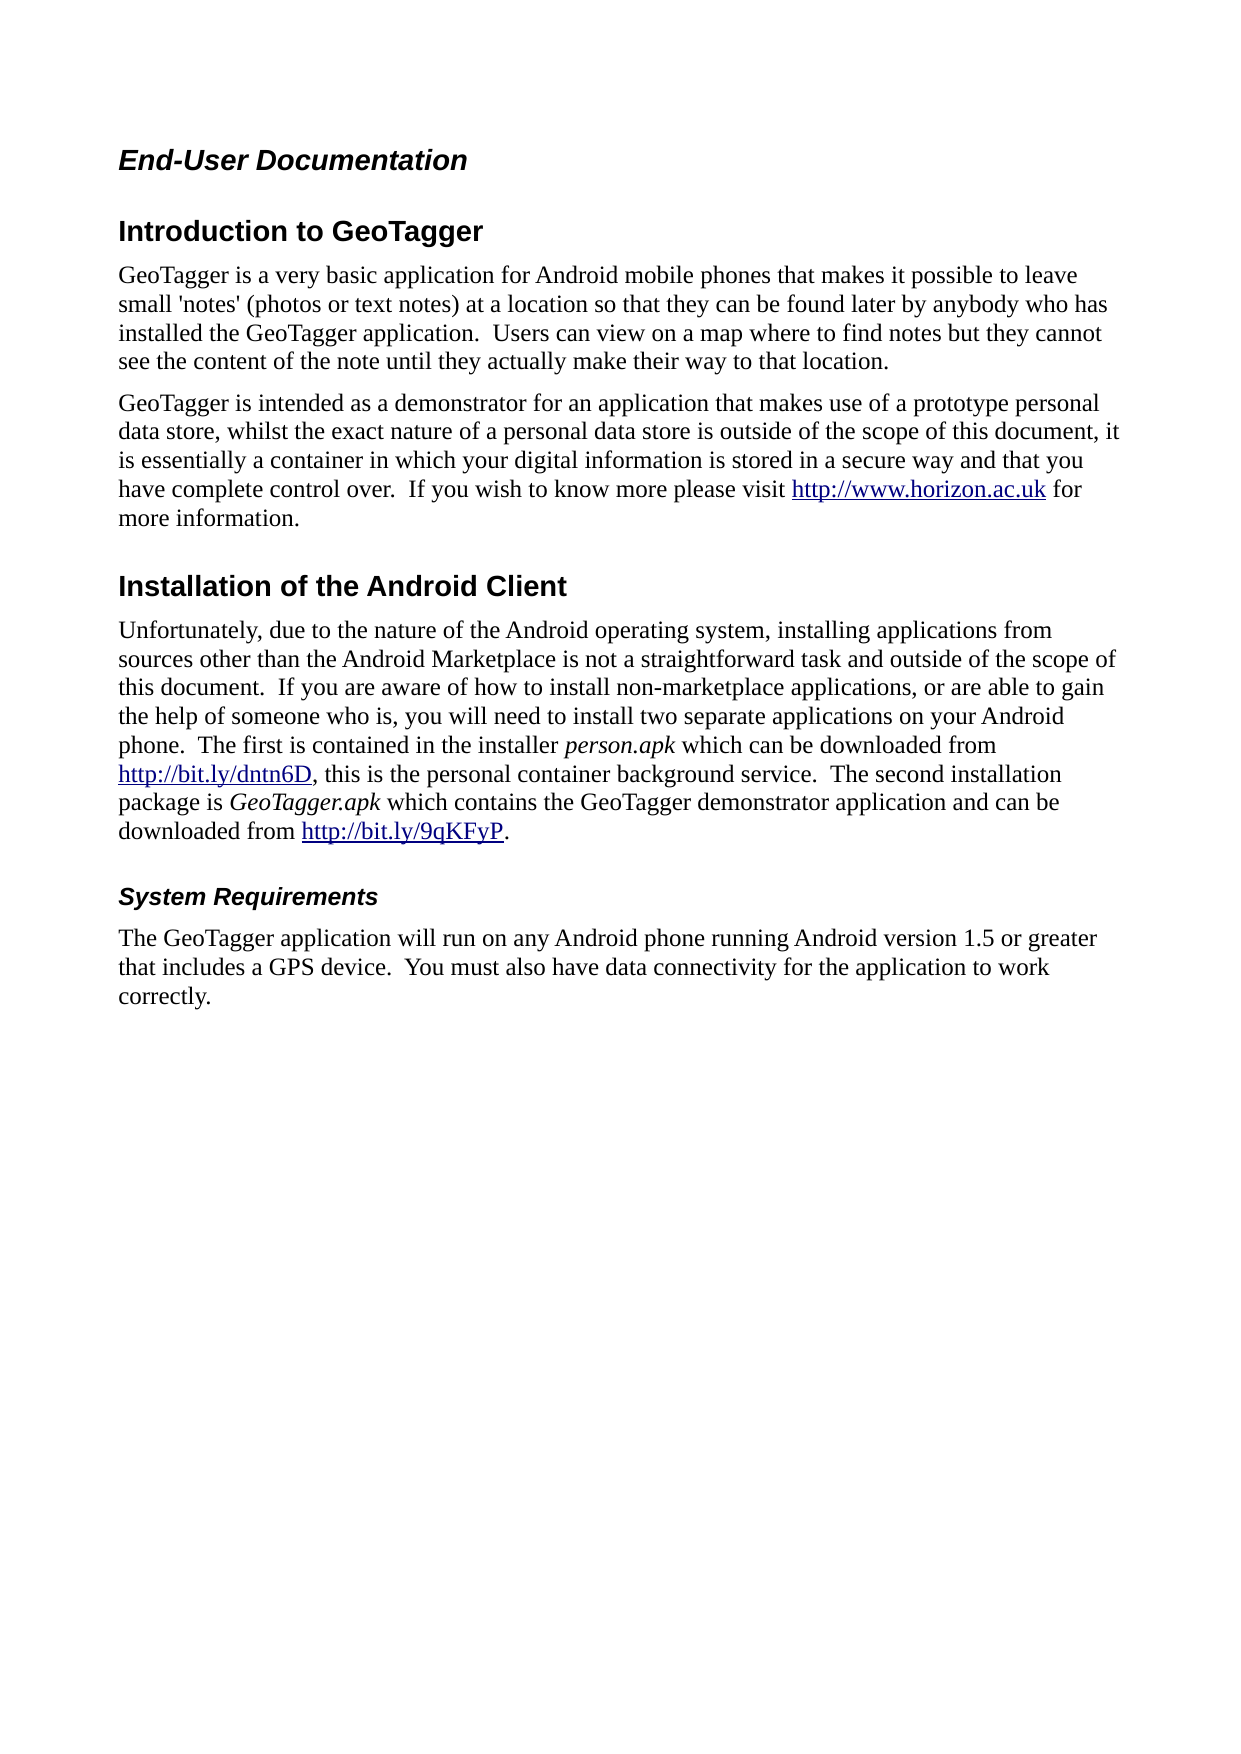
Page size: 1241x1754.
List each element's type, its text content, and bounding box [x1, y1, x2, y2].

text Unfortunately, due to the nature of the Android operating system, installing applications from sources other than the Android Marketplace is not a straightforward task and outside of the scope of this document. If you are aware of how to install non-marketplace applications, or are able to gain the help of someone who is, you will need to install two separate applications on your Android phone. The first is contained in the installer person.apk which can be downloaded from http://bit.ly/dntn6D, this is the personal container background service. The second installation package is GeoTagger.apk which contains the GeoTagger demonstrator application and can be downloaded from http://bit.ly/9qKFyP. [118, 615, 1122, 845]
subtitle End-User Documentation [118, 143, 1122, 177]
text GeoTagger is a very basic application for Android mobile phones that makes it possible to leave small 'notes' (photos or text notes) at a location so that they can be found later by anybody who has installed the GeoTagger application. Users can view on a map where to find notes but they cannot see the content of the note until they actually make their way to that location. [118, 260, 1122, 375]
subtitle Installation of the Android Client [118, 569, 1122, 602]
text GeoTagger is intended as a demonstrator for an application that makes use of a prototype personal data store, whilst the exact nature of a personal data store is outside of the scope of this document, it is essentially a container in which your digital information is stored in a secure way and that you have complete control over. If you wish to know more please visit http://www.horizon.ac.uk for more information. [118, 388, 1122, 531]
text The GeoTagger application will run on any Android phone running Android version 1.5 or greater that includes a GPS device. You must also have data connectivity for the application to work correctly. [118, 923, 1122, 1010]
subtitle Introduction to GeoTagger [118, 214, 1122, 248]
subtitle System Requirements [118, 882, 1122, 911]
